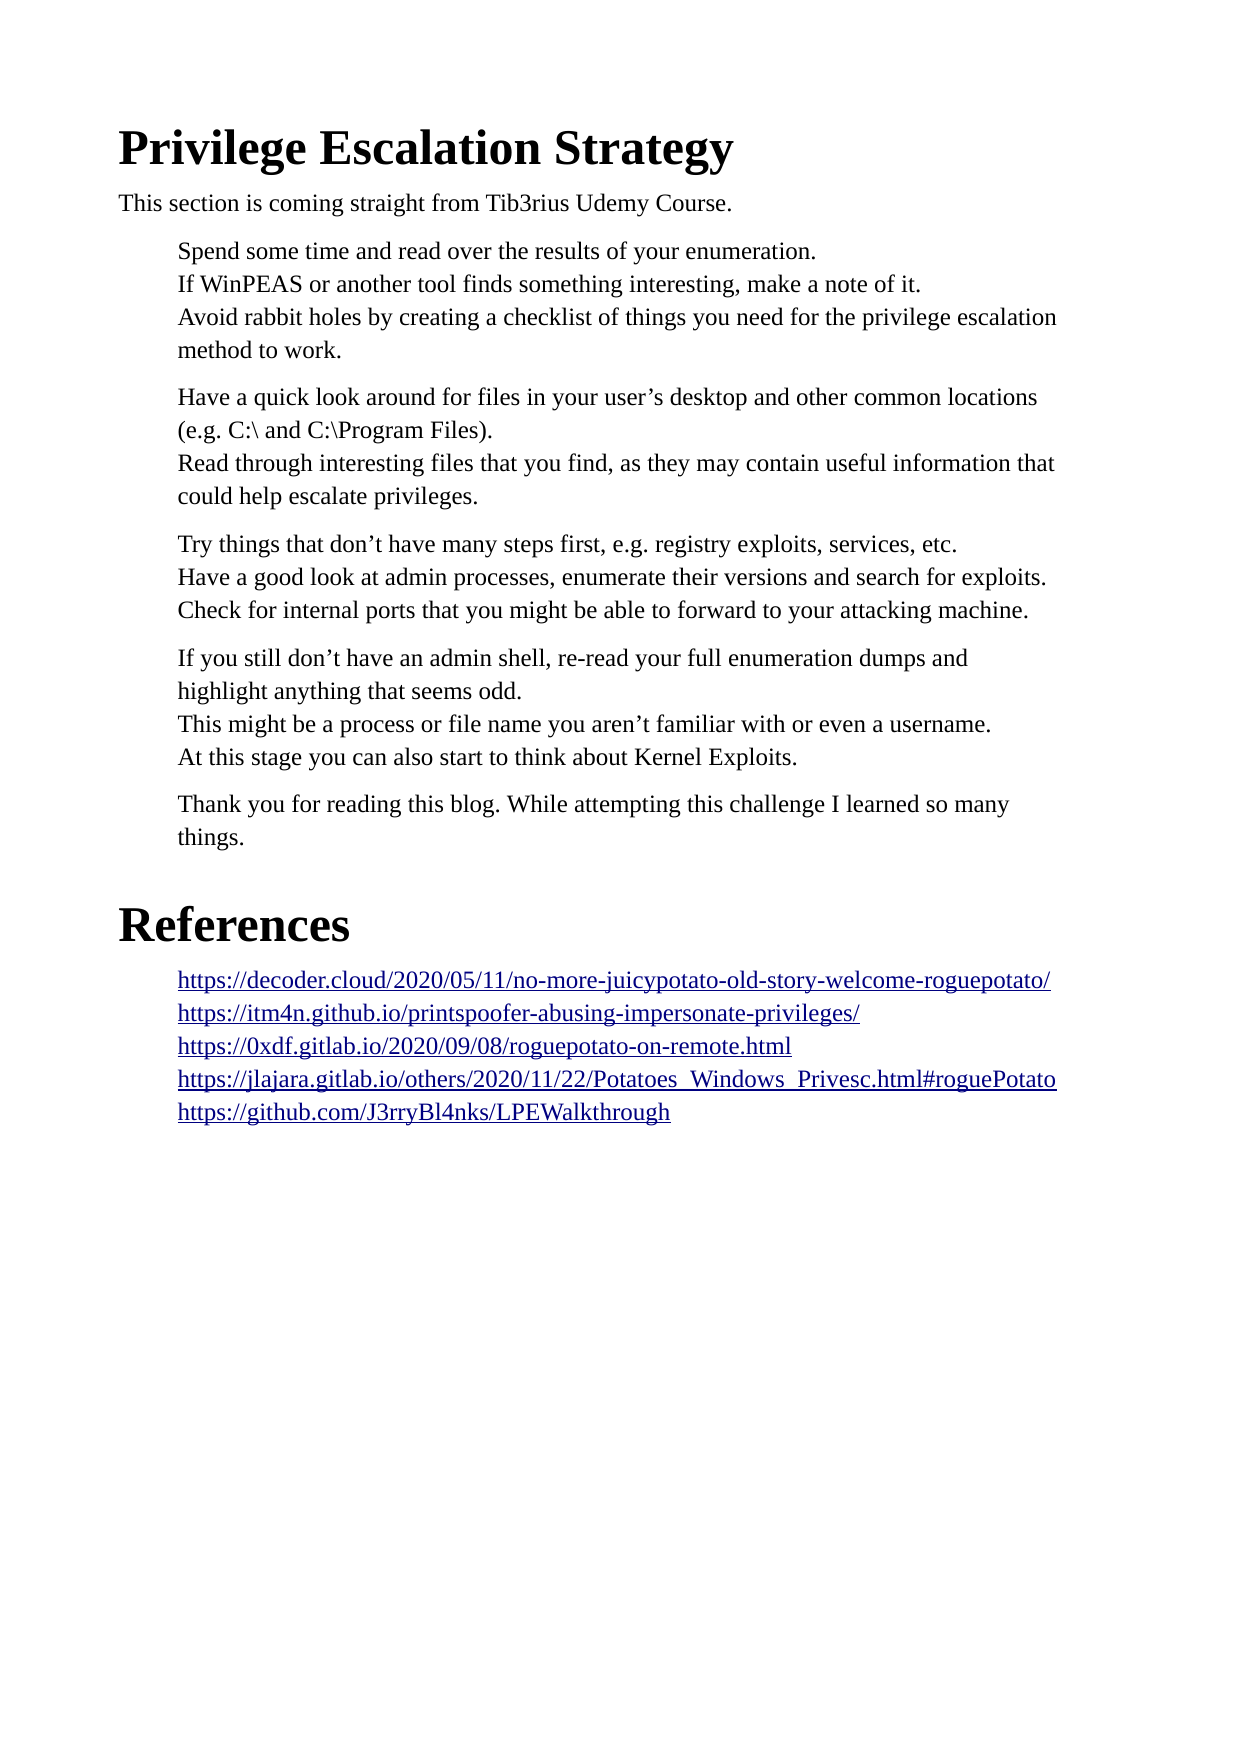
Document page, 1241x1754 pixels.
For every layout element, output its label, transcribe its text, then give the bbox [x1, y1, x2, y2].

text Spend some time and read over the results of your enumeration. If WinPEAS or another tool finds something interesting, make a note of it. Avoid rabbit holes by creating a checklist of things you need for the privilege escalation method to work. [177, 236, 1063, 363]
text This section is coming straight from Tib3rius Udemy Course. [118, 188, 1122, 217]
text If you still don’t have an admin shell, re-read your full enumeration dumps and highlight anything that seems odd. This might be a process or file name you aren’t familiar with or even a username. At this stage you can also start to think about Kernel Exploits. [177, 643, 1063, 771]
subtitle References [118, 895, 1122, 952]
subtitle Privilege Escalation Strategy [118, 118, 1122, 176]
text Try things that don’t have many steps first, e.g. registry exploits, services, etc. Have a good look at admin processes, enumerate their versions and search for exploits. Check for internal ports that you might be able to forward to your attacking machine. [177, 529, 1063, 624]
text Thank you for reading this blog. While attempting this challenge I learned so many things. [177, 789, 1063, 851]
text https://decoder.cloud/2020/05/11/no-more-juicypotato-old-story-welcome-roguepotato/ https://itm4n.github.io/printspoofer-abusing-impersonate-privileges/ https://0xdf.gitlab.io/2020/09/08/roguepotato-on-remote.html https://jlajara.gitlab.io/others/2020/11/22/Potatoes_Windows_Privesc.html#roguePotato https://github.com/J3rryBl4nks/LPEWalkthrough [177, 965, 1063, 1126]
text Have a quick look around for files in your user’s desktop and other common locations (e.g. C:\ and C:\Program Files). Read through interesting files that you find, as they may contain useful information that could help escalate privileges. [177, 382, 1063, 510]
